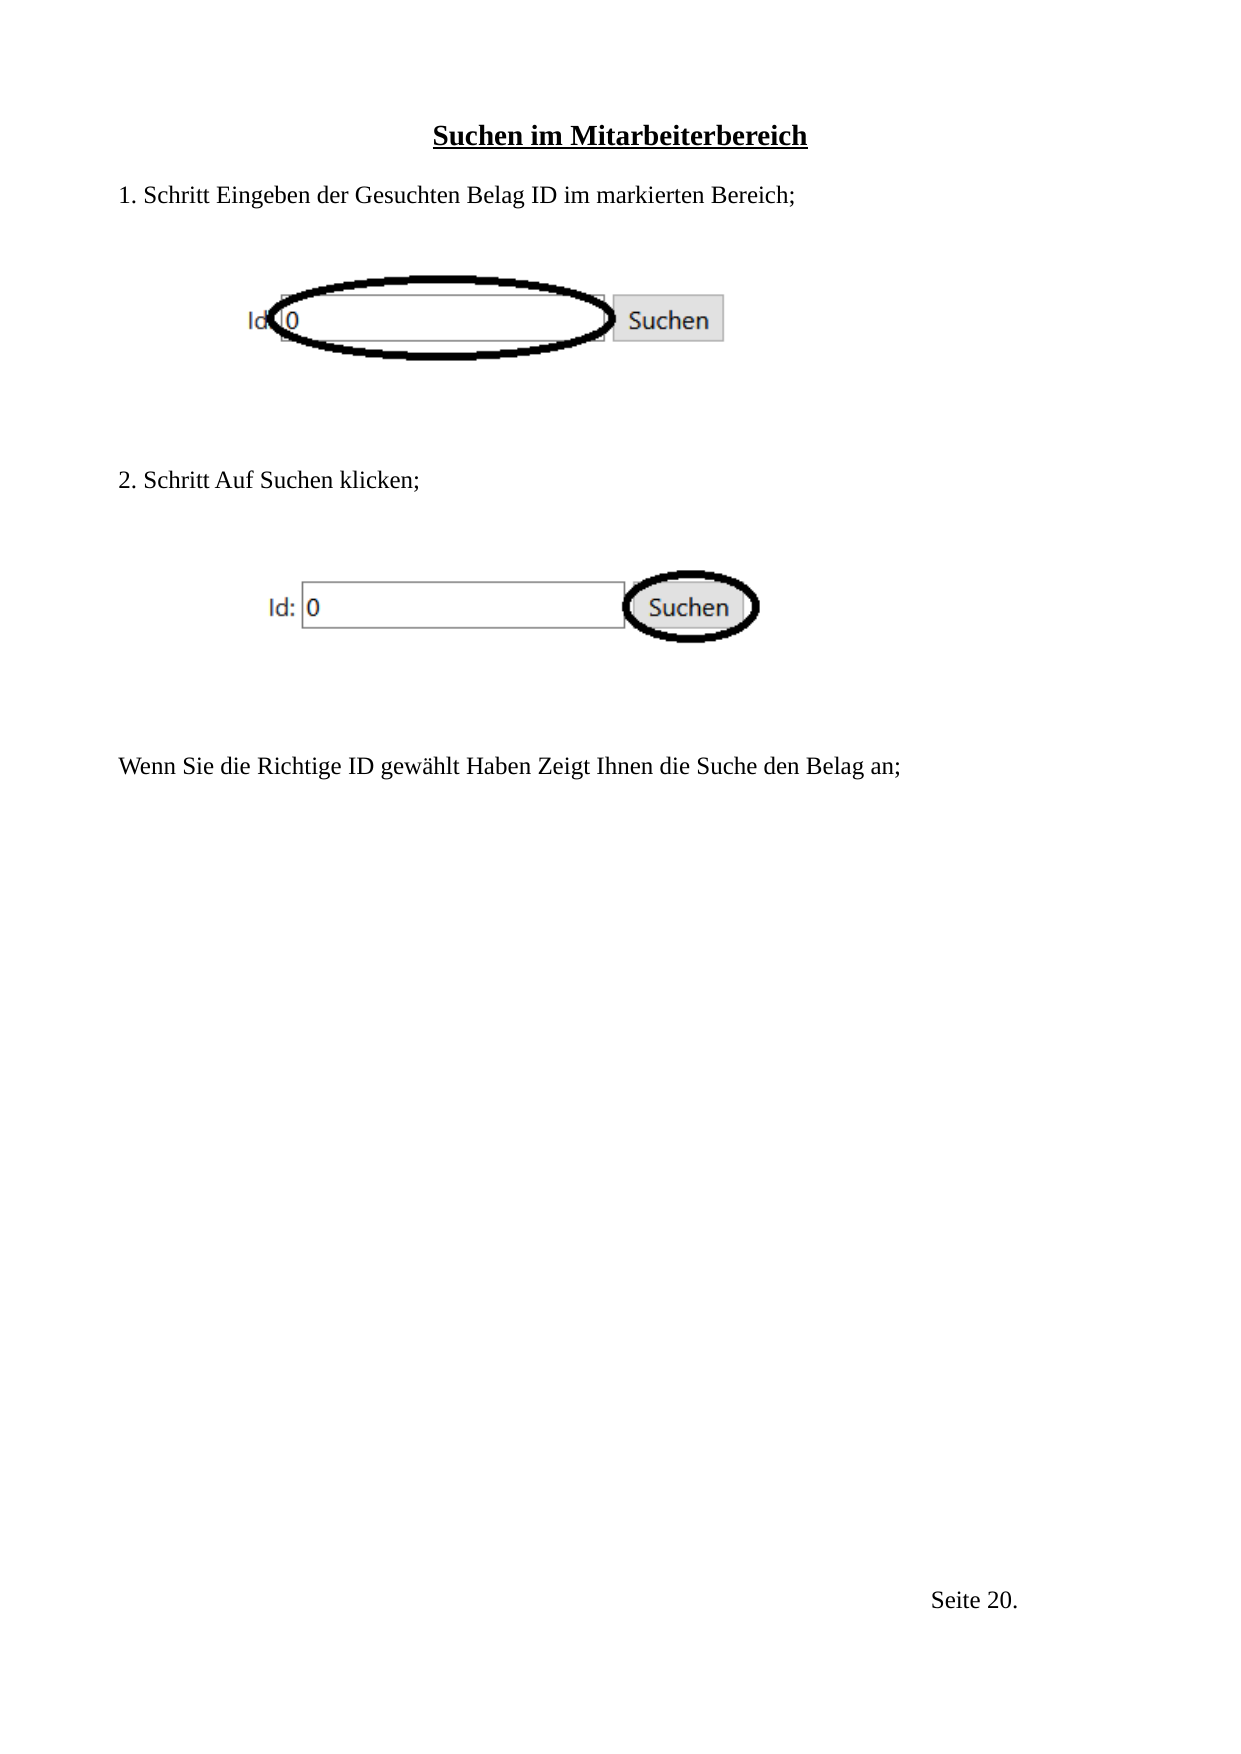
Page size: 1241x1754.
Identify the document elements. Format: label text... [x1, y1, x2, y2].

picture [196, 272, 754, 364]
text Wenn Sie die Richtige ID gewählt Haben Zeigt Ihnen die Suche den Belag an; [118, 751, 1122, 780]
text 1. Schritt Eingeben der Gesuchten Belag ID im markierten Bereich; [118, 180, 1122, 209]
text 2. Schritt Auf Suchen klicken; [118, 465, 1122, 493]
text Suchen im Mitarbeiterbereich [118, 118, 1122, 152]
picture [216, 558, 774, 651]
text Seite 20. [118, 1585, 1122, 1613]
